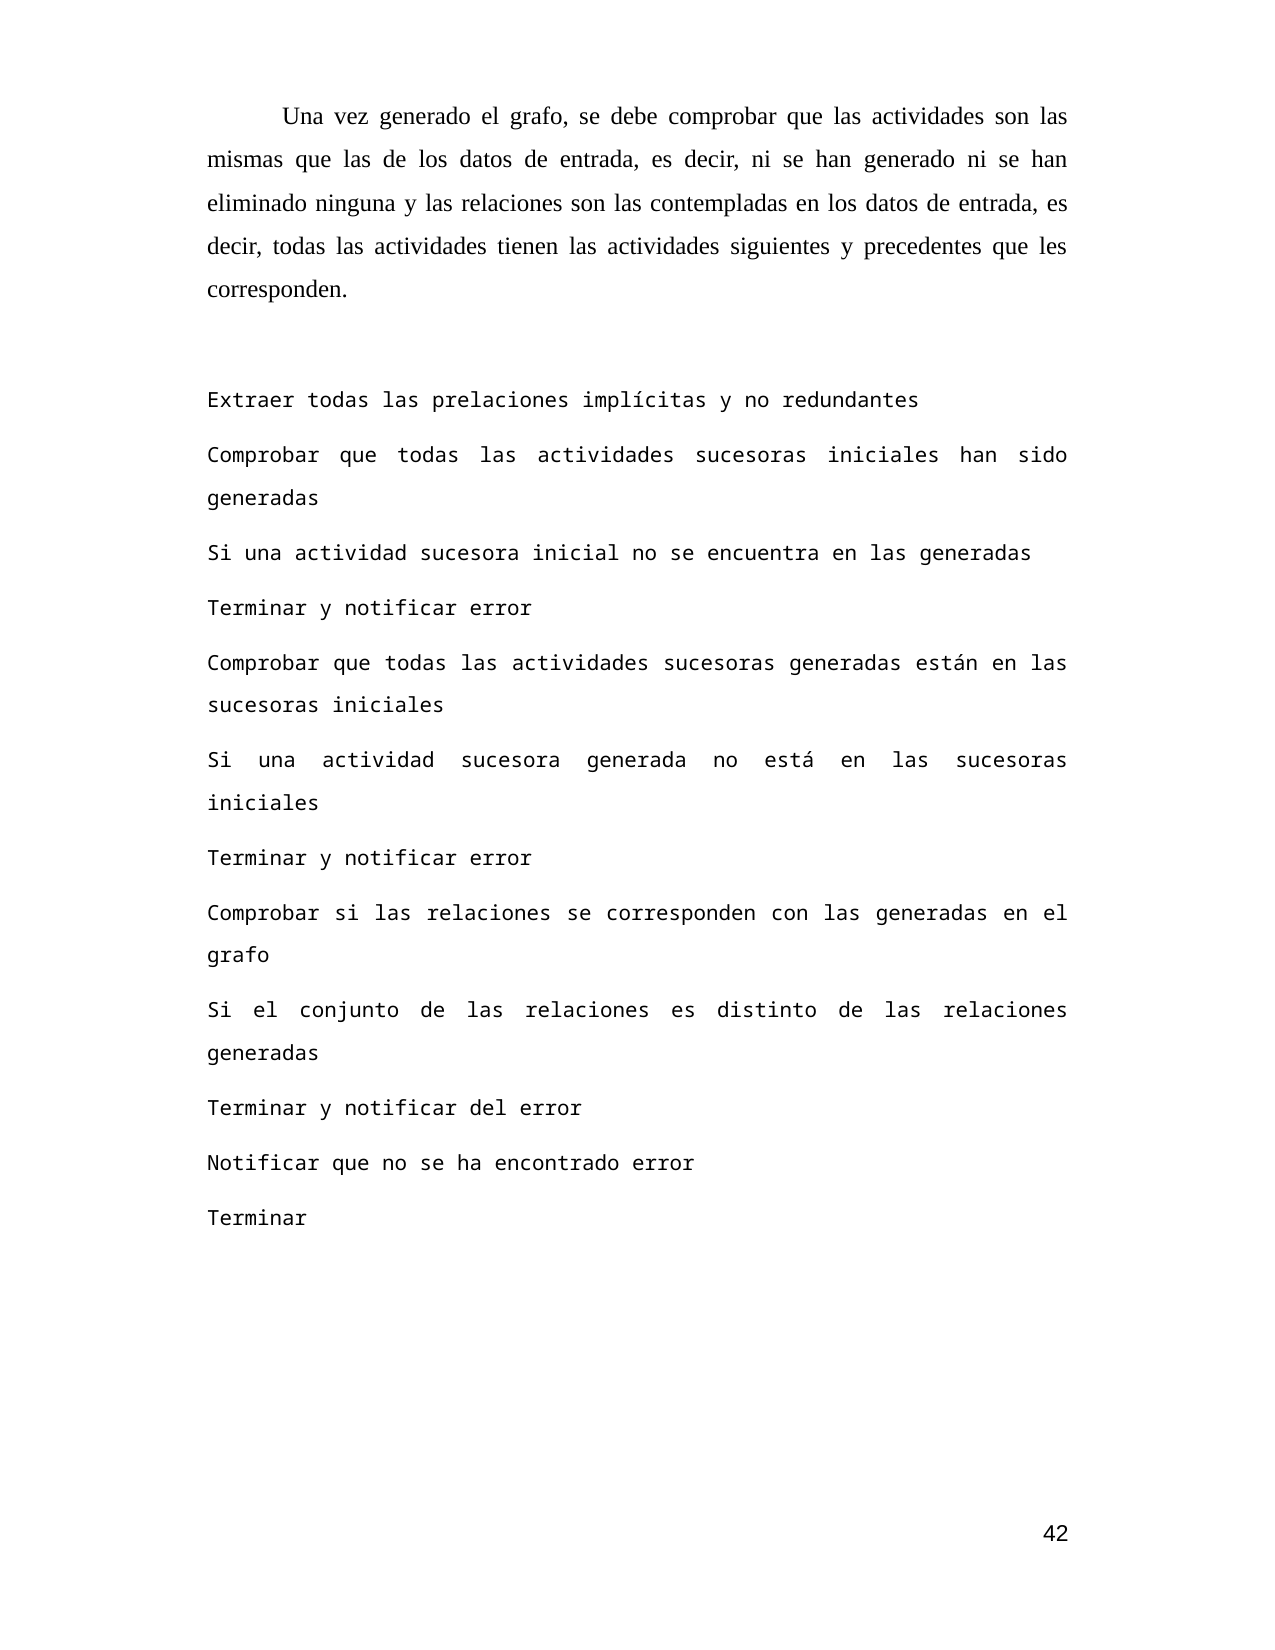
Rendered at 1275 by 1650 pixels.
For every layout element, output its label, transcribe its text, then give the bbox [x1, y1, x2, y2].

text Si una actividad sucesora generada no está en las sucesoras iniciales [207, 745, 1068, 816]
text Comprobar si las relaciones se corresponden con las generadas en el grafo [207, 898, 1068, 969]
text Terminar y notificar error [207, 593, 1068, 621]
text Notificar que no se ha encontrado error [207, 1148, 1068, 1177]
text Terminar y notificar del error [207, 1093, 1068, 1122]
text Terminar y notificar error [207, 843, 1068, 871]
text Extraer todas las prelaciones implícitas y no redundantes [207, 385, 1068, 413]
text Terminar [207, 1203, 1068, 1232]
text Si una actividad sucesora inicial no se encuentra en las generadas [207, 538, 1068, 566]
text Comprobar que todas las actividades sucesoras iniciales han sido generadas [207, 440, 1068, 511]
text Si el conjunto de las relaciones es distinto de las relaciones generadas [207, 996, 1068, 1067]
text Una vez generado el grafo, se debe comprobar que las actividades son las mismas que las de los datos de entrada, es decir, ni se han generado ni se han eliminado ninguna y las relaciones son las contempladas en los datos de entrada, es decir, todas las actividades tienen las actividades siguientes y precedentes que les corresponden. [207, 101, 1068, 303]
text Comprobar que todas las actividades sucesoras generadas están en las sucesoras iniciales [207, 648, 1068, 719]
